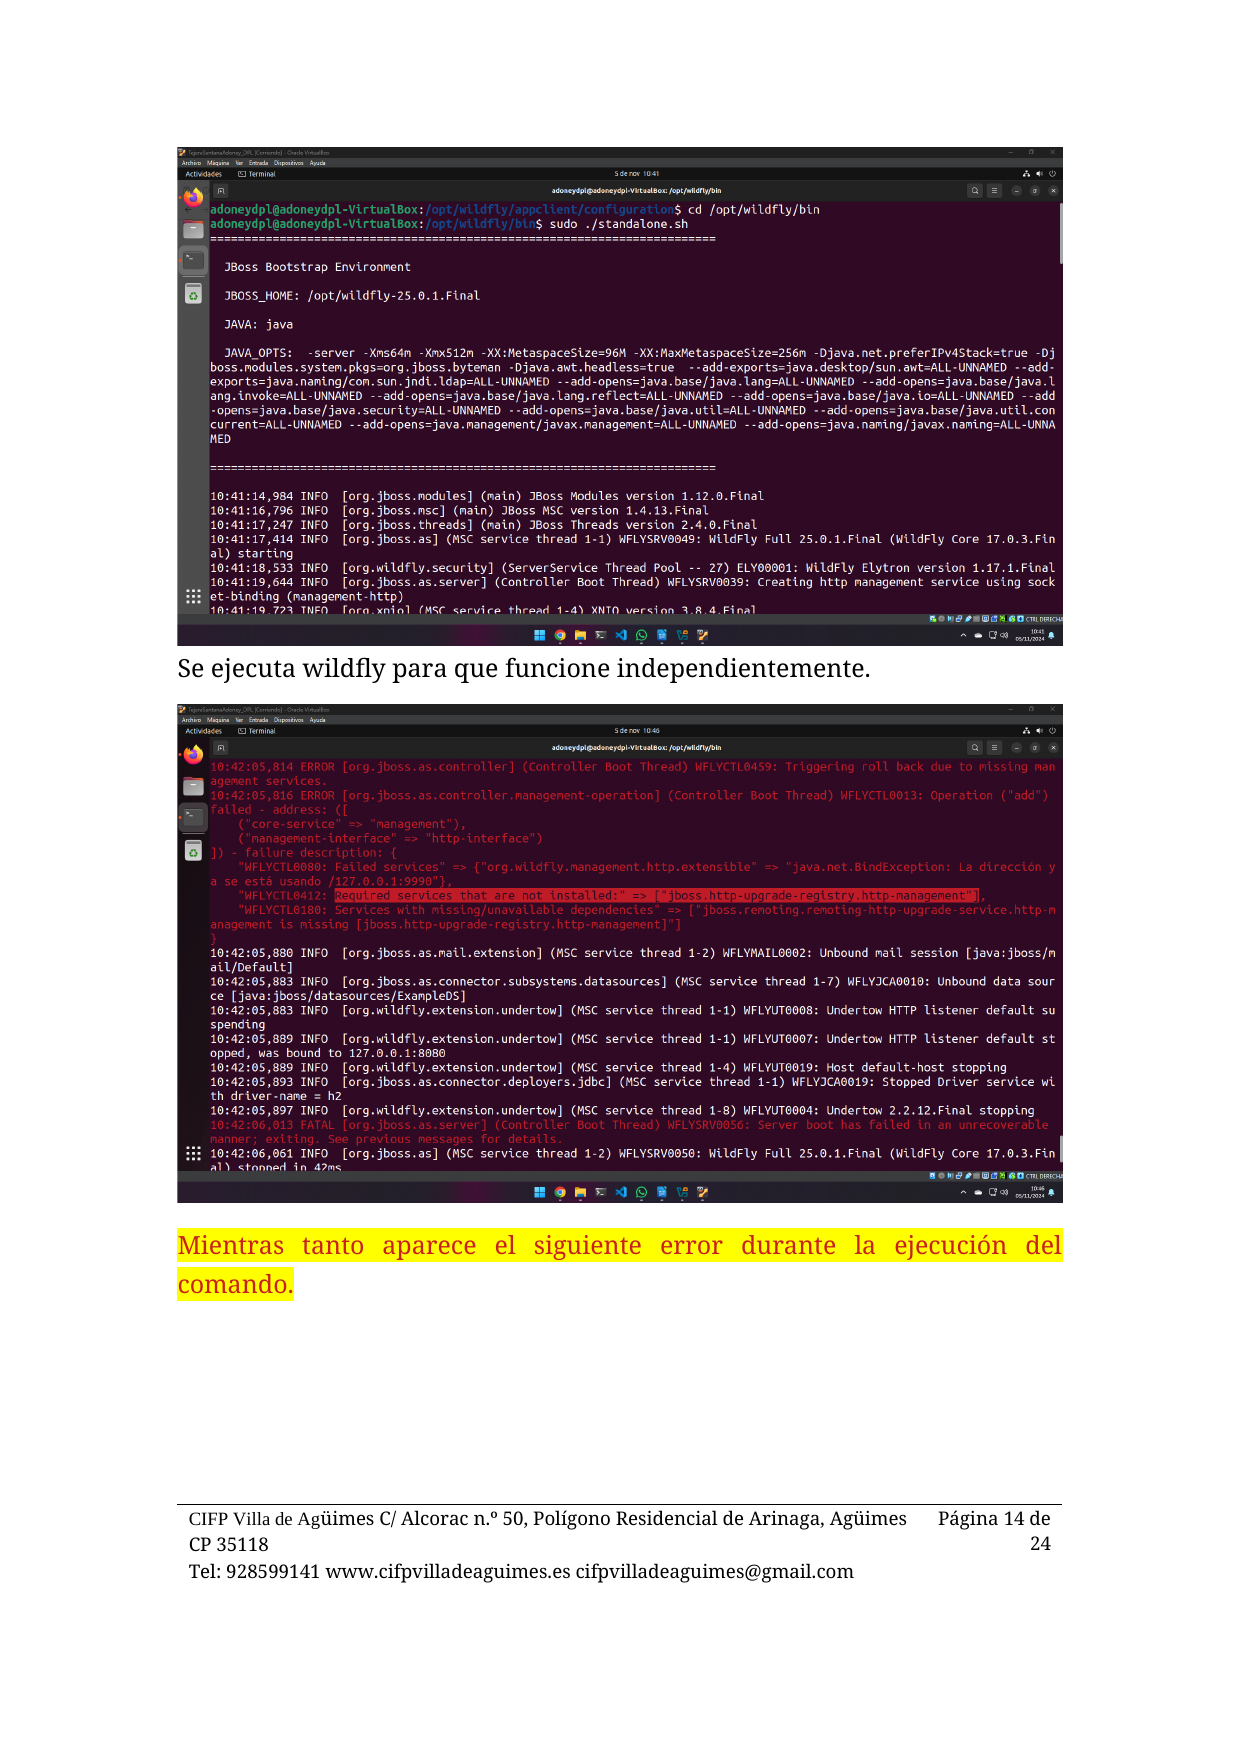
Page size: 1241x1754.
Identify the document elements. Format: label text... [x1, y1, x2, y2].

picture [177, 147, 1063, 646]
text Mientras tanto aparece el siguiente error durante la ejecución del comando. [177, 1203, 1063, 1301]
text Se ejecuta wildfly para que funcione independientemente. [177, 646, 1063, 685]
picture [177, 704, 1063, 1203]
